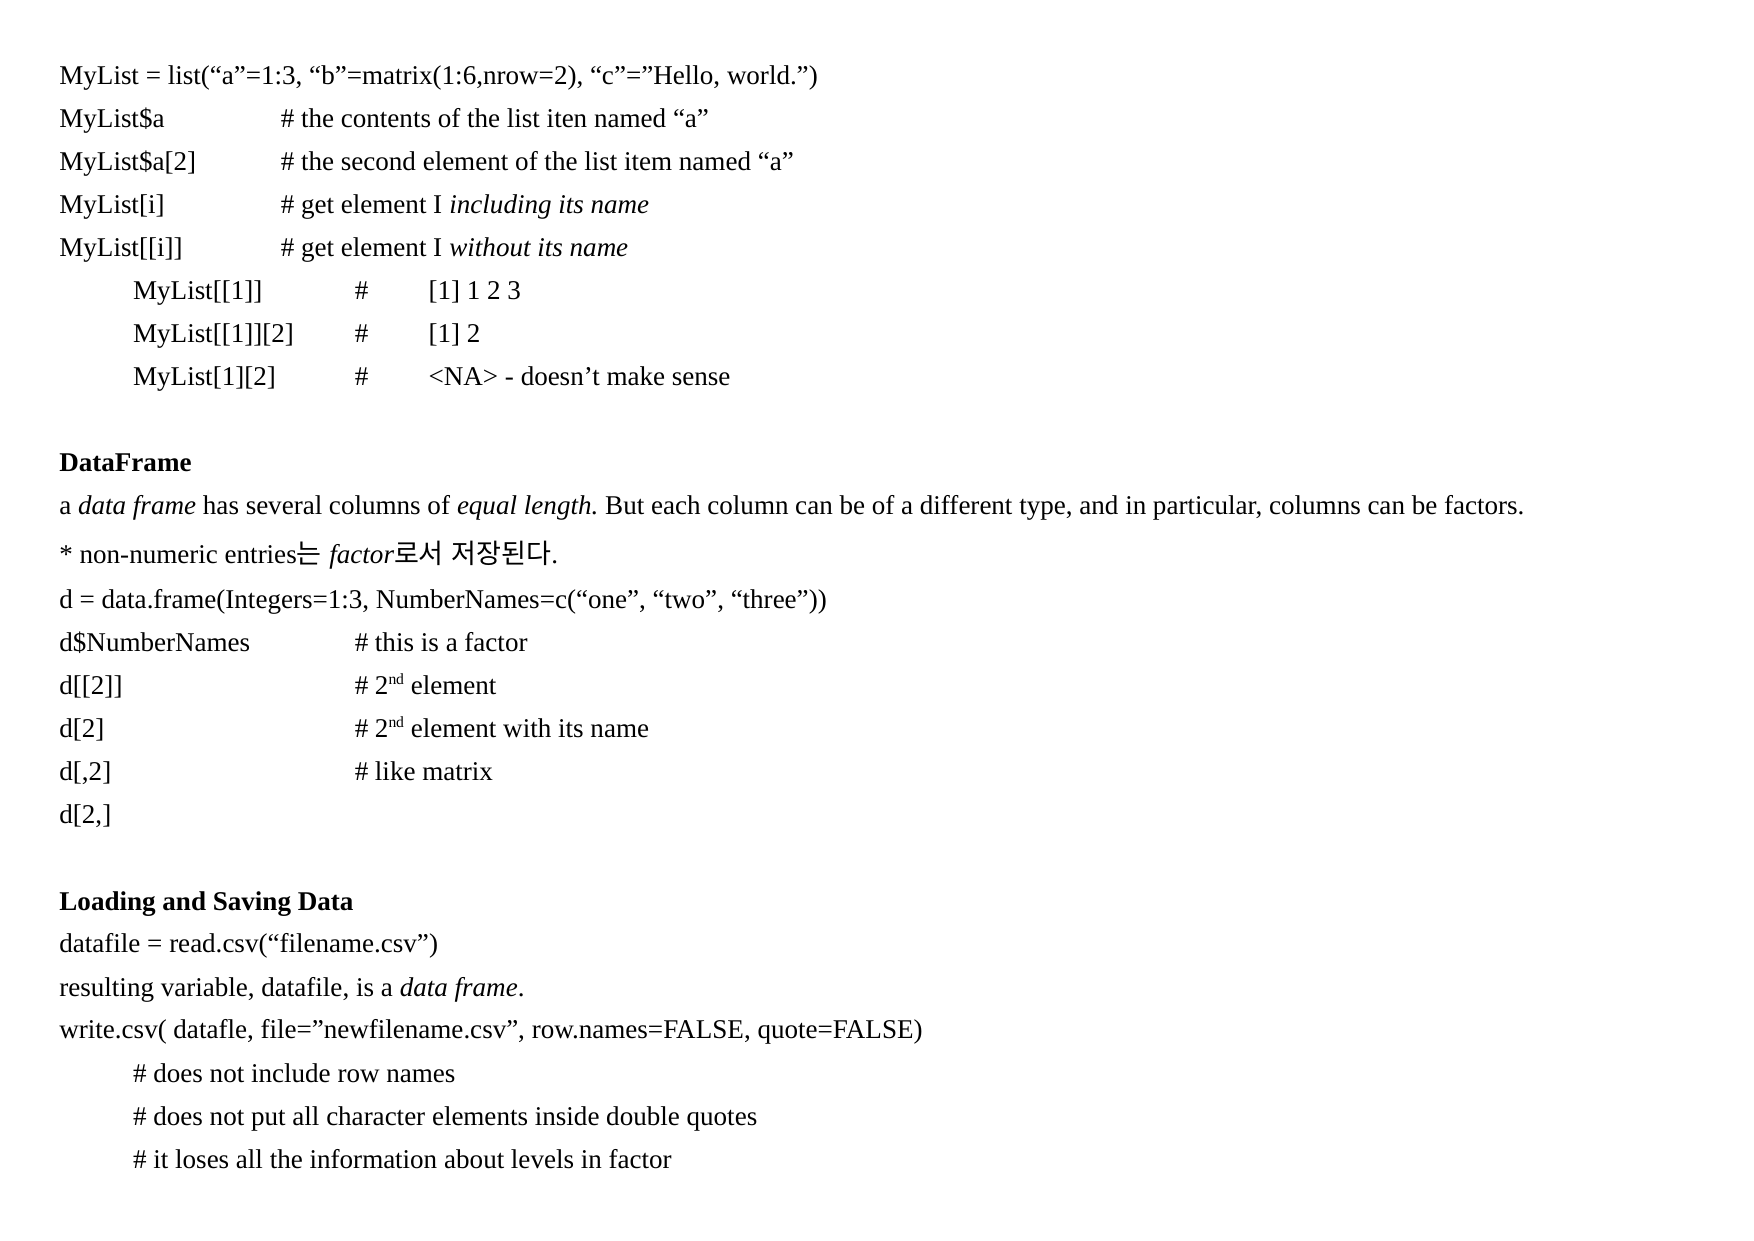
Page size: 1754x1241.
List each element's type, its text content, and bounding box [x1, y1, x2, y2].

text # does not put all character elements inside double quotes [59, 1100, 1695, 1131]
text # it loses all the information about levels in factor [59, 1143, 1695, 1174]
text datafile = read.csv(“filename.csv”) [59, 928, 1695, 959]
text resulting variable, datafile, is a data frame. [59, 971, 1695, 1002]
text d[,2] # like matrix [59, 756, 1695, 787]
text d$NumberNames # this is a factor [59, 626, 1695, 658]
text MyList[[1]][2] # [1] 2 [59, 317, 1695, 348]
text # does not include row names [59, 1057, 1695, 1088]
text d[2,] [59, 798, 1695, 830]
text MyList[1][2] # <NA> - doesn’t make sense [59, 360, 1695, 391]
text Loading and Saving Data [59, 884, 1695, 916]
text write.csv( datafle, file=”newfilename.csv”, row.names=FALSE, quote=FALSE) [59, 1014, 1695, 1045]
text MyList$a # the contents of the list iten named “a” [59, 102, 1695, 133]
text MyList[i] # get element I including its name [59, 188, 1695, 219]
text MyList[[1]] # [1] 1 2 3 [59, 274, 1695, 305]
text MyList = list(“a”=1:3, “b”=matrix(1:6,nrow=2), “c”=”Hello, world.”) [59, 59, 1695, 90]
text MyList[[i]] # get element I without its name [59, 231, 1695, 262]
text d = data.frame(Integers=1:3, NumberNames=c(“one”, “two”, “three”)) [59, 583, 1695, 614]
text MyList$a[2] # the second element of the list item named “a” [59, 145, 1695, 176]
text d[2] # 2nd element with its name [59, 712, 1695, 744]
text DataFrame [59, 446, 1695, 477]
text * non-numeric entries는 factor로서 저장된다. [59, 532, 1695, 572]
text d[[2]] # 2nd element [59, 669, 1695, 701]
text a data frame has several columns of equal length. But each column can be of a different type, and in particular, columns can be factors. [59, 489, 1695, 520]
